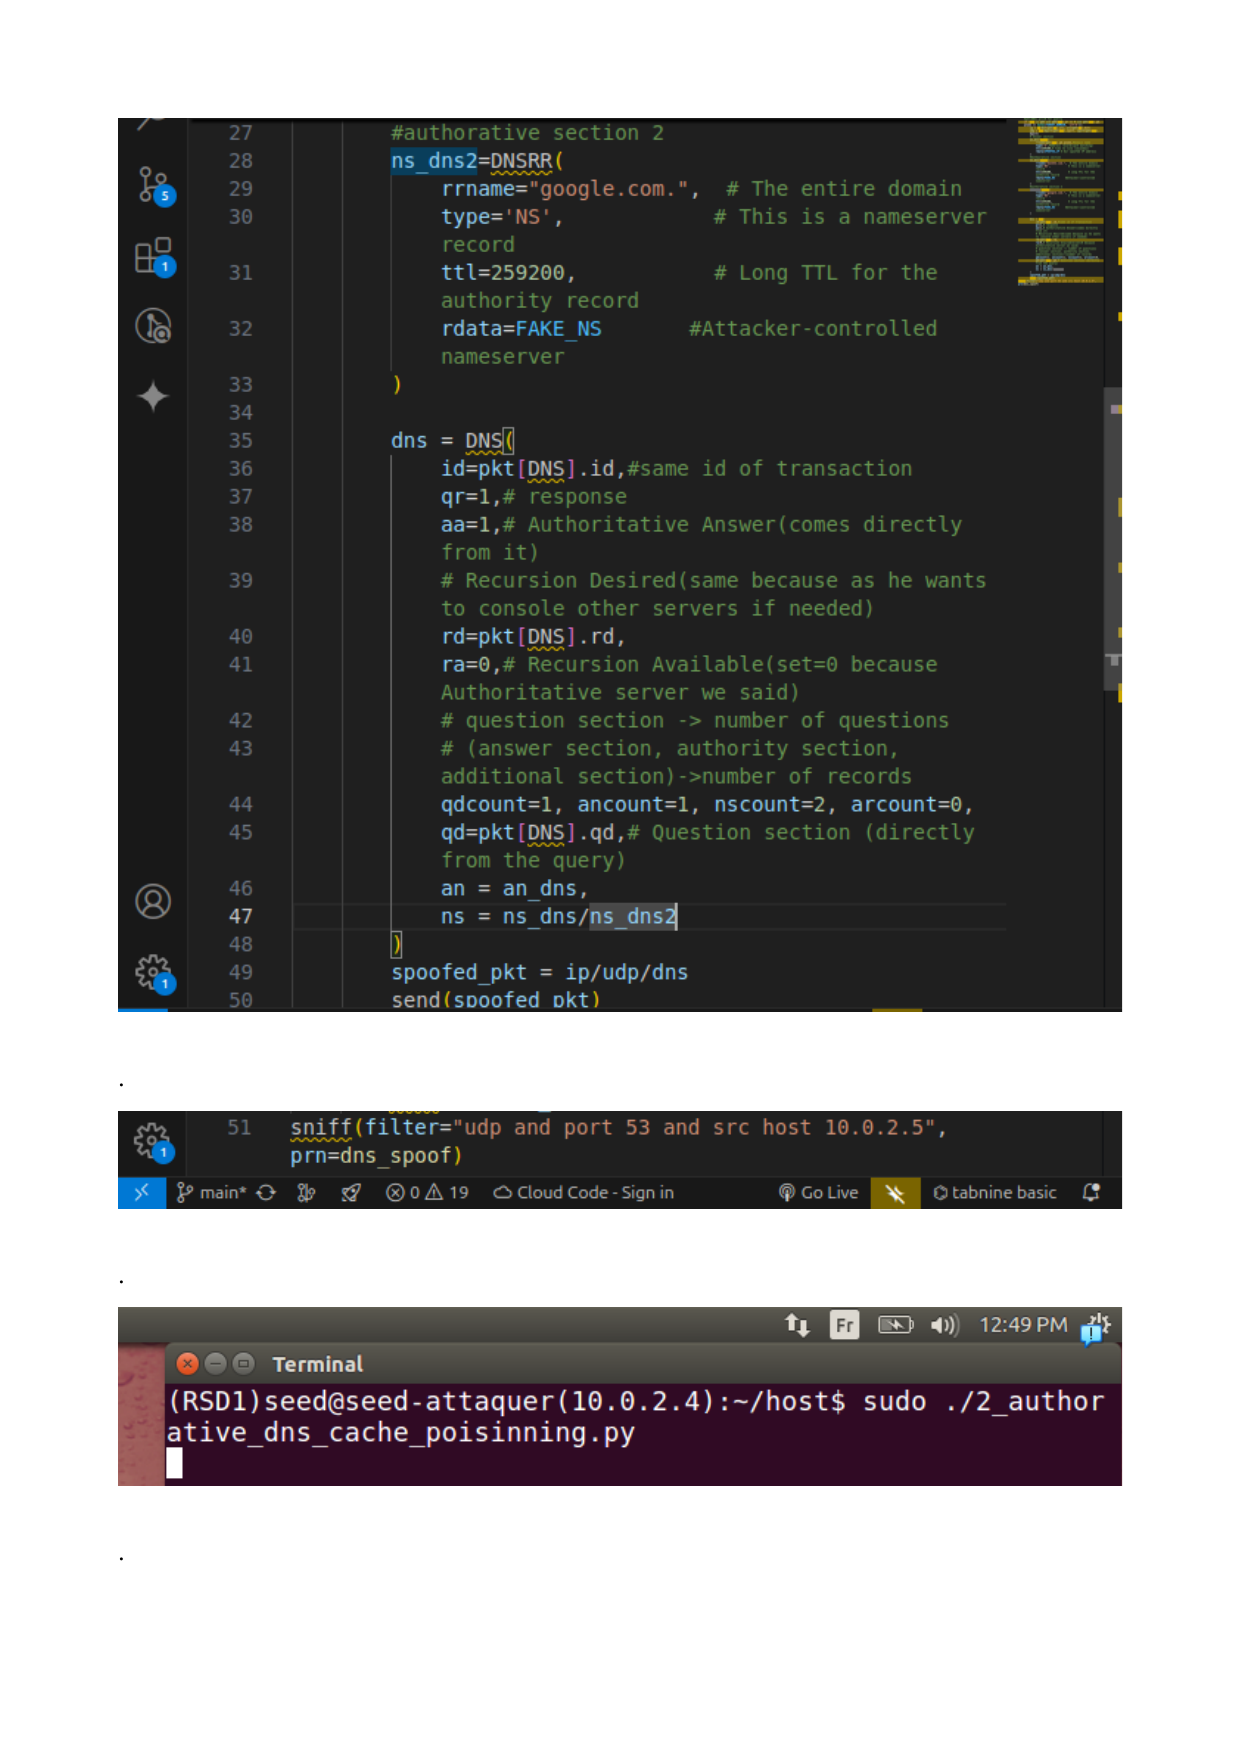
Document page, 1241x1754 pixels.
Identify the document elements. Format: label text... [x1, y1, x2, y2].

text . [118, 1063, 1122, 1092]
picture [118, 118, 1123, 1012]
text . [118, 1537, 1122, 1566]
picture [118, 1111, 1123, 1209]
picture [118, 1307, 1123, 1486]
text . [118, 1260, 1122, 1289]
